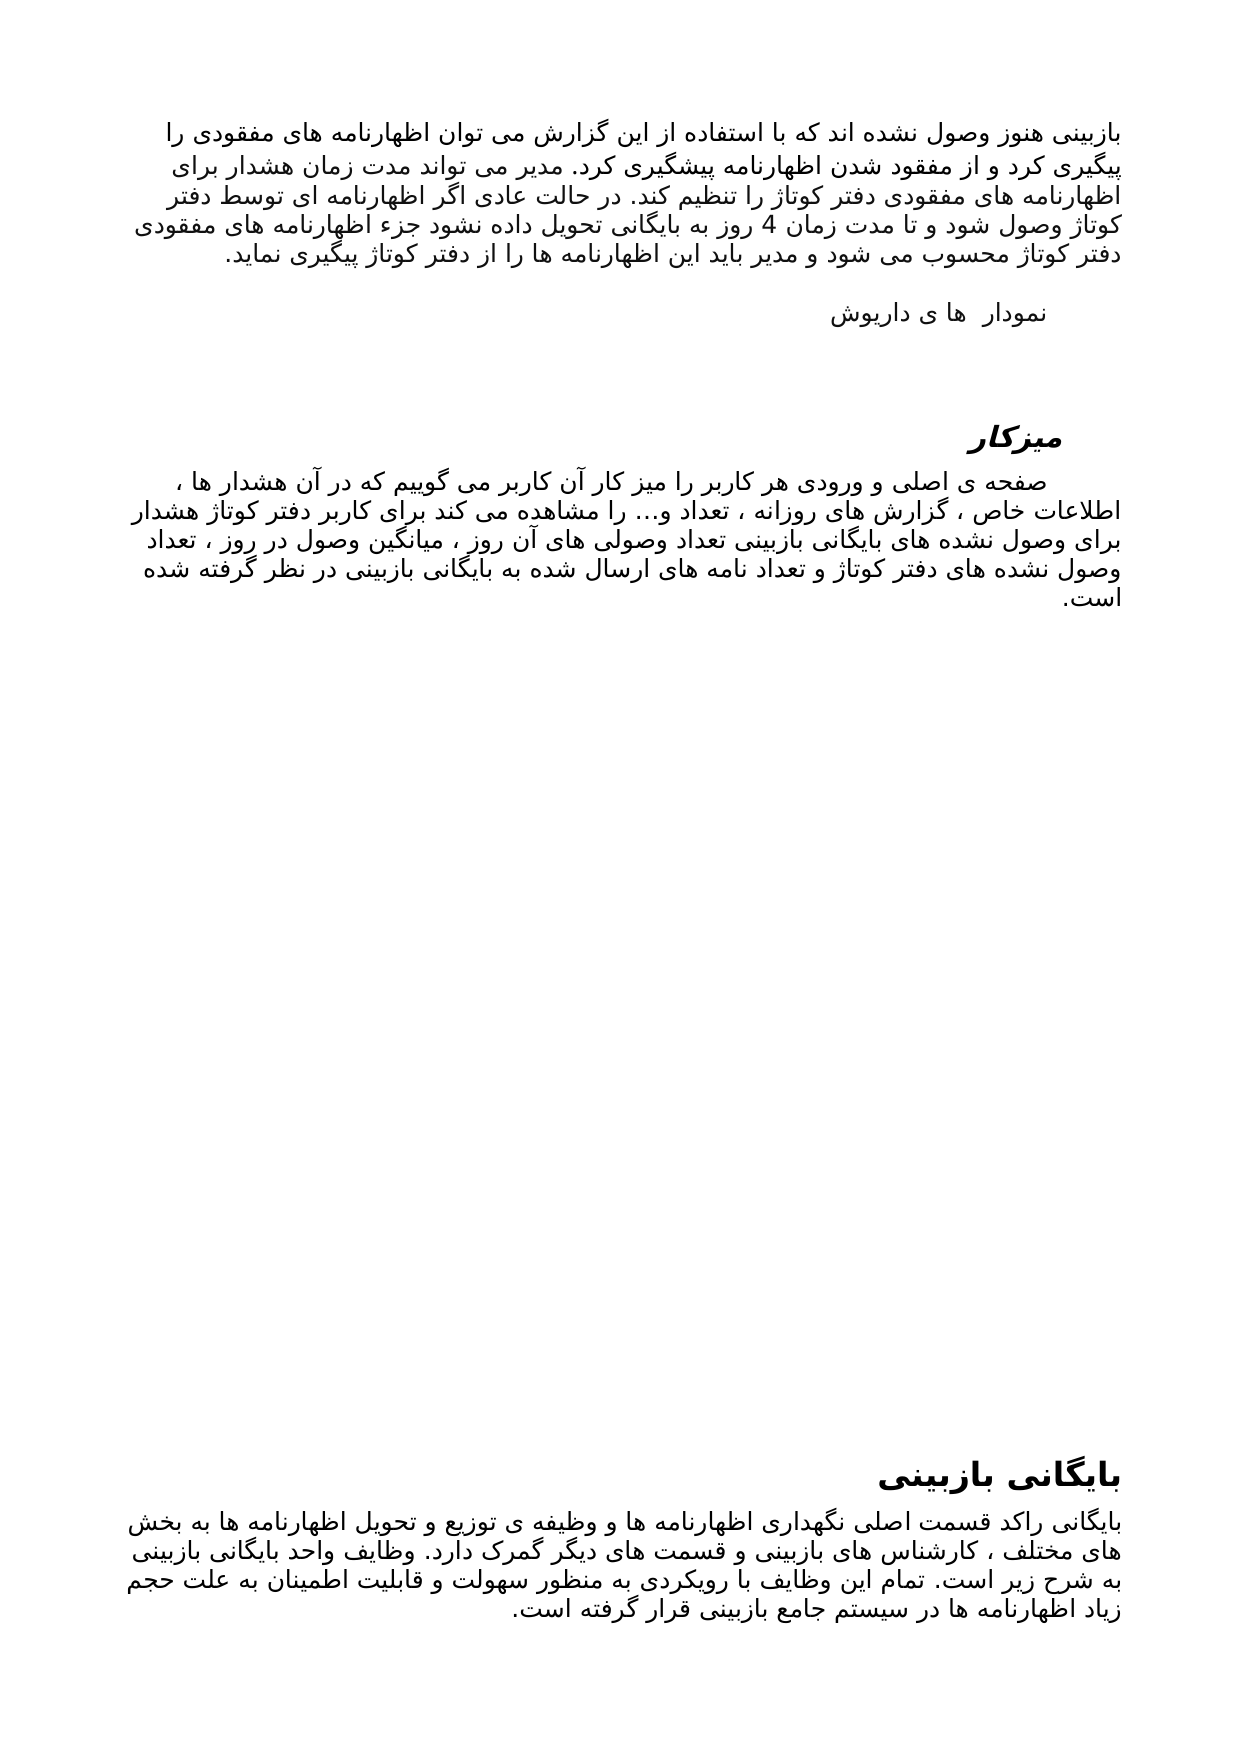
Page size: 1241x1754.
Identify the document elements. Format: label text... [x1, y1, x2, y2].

text نمودار ها ی داریوش [118, 298, 1122, 327]
subtitle بایگانی بازبینی [118, 1455, 1122, 1494]
text بایگانی راکد قسمت اصلی نگهداری اظهارنامه ها و وظیفه ی توزیع و تحویل اظهارنامه ها به بخش های مختلف ، کارشناس های بازبینی و قسمت های دیگر گمرک دارد. وظایف واحد بایگانی بازبینی به شرح زیر است. تمام این وظایف با رویکردی به منظور سهولت و قابلیت اطمینان به علت حجم زیاد اظهارنامه ها در سیستم جامع بازبینی قرار گرفته است. [118, 1506, 1122, 1623]
text بازبینی هنوز وصول نشده اند که با استفاده از این گزارش می توان اظهارنامه های مفقودی را پیگیری کرد و از مفقود شدن اظهارنامه پیشگیری کرد‪.‬ مدیر می تواند مدت زمان هشدار برای اظهارنامه های مفقودی دفتر کوتاژ را تنظیم کند. در حالت عادی اگر اظهارنامه ای توسط دفتر کوتاژ وصول شود و تا مدت زمان 4 روز به بایگانی تحویل داده نشود جز‌ء اظهارنامه های مفقودی دفتر کوتاژ محسوب می شود و مدیر باید این اظهارنامه ها را از دفتر کوتاژ پیگیری نماید. [118, 118, 1122, 269]
text صفحه ی اصلی و ورودی هر کاربر را میز کار آن کاربر می گوییم که در آن هشدار ها ، اطلاعات خاص ، گزارش های روزانه ، تعداد و… را مشاهده می کند برای کاربر دفتر کوتاژ هشدار برای وصول نشده های بایگانی بازبینی تعداد وصولی های آن روز ، میانگین وصول در روز ،‌ تعداد وصول نشده های دفتر کوتاژ و تعداد نامه های ارسال شده به بایگانی بازبینی در نظر گرفته شده است. [118, 467, 1122, 613]
subtitle میزکار [118, 420, 1122, 454]
